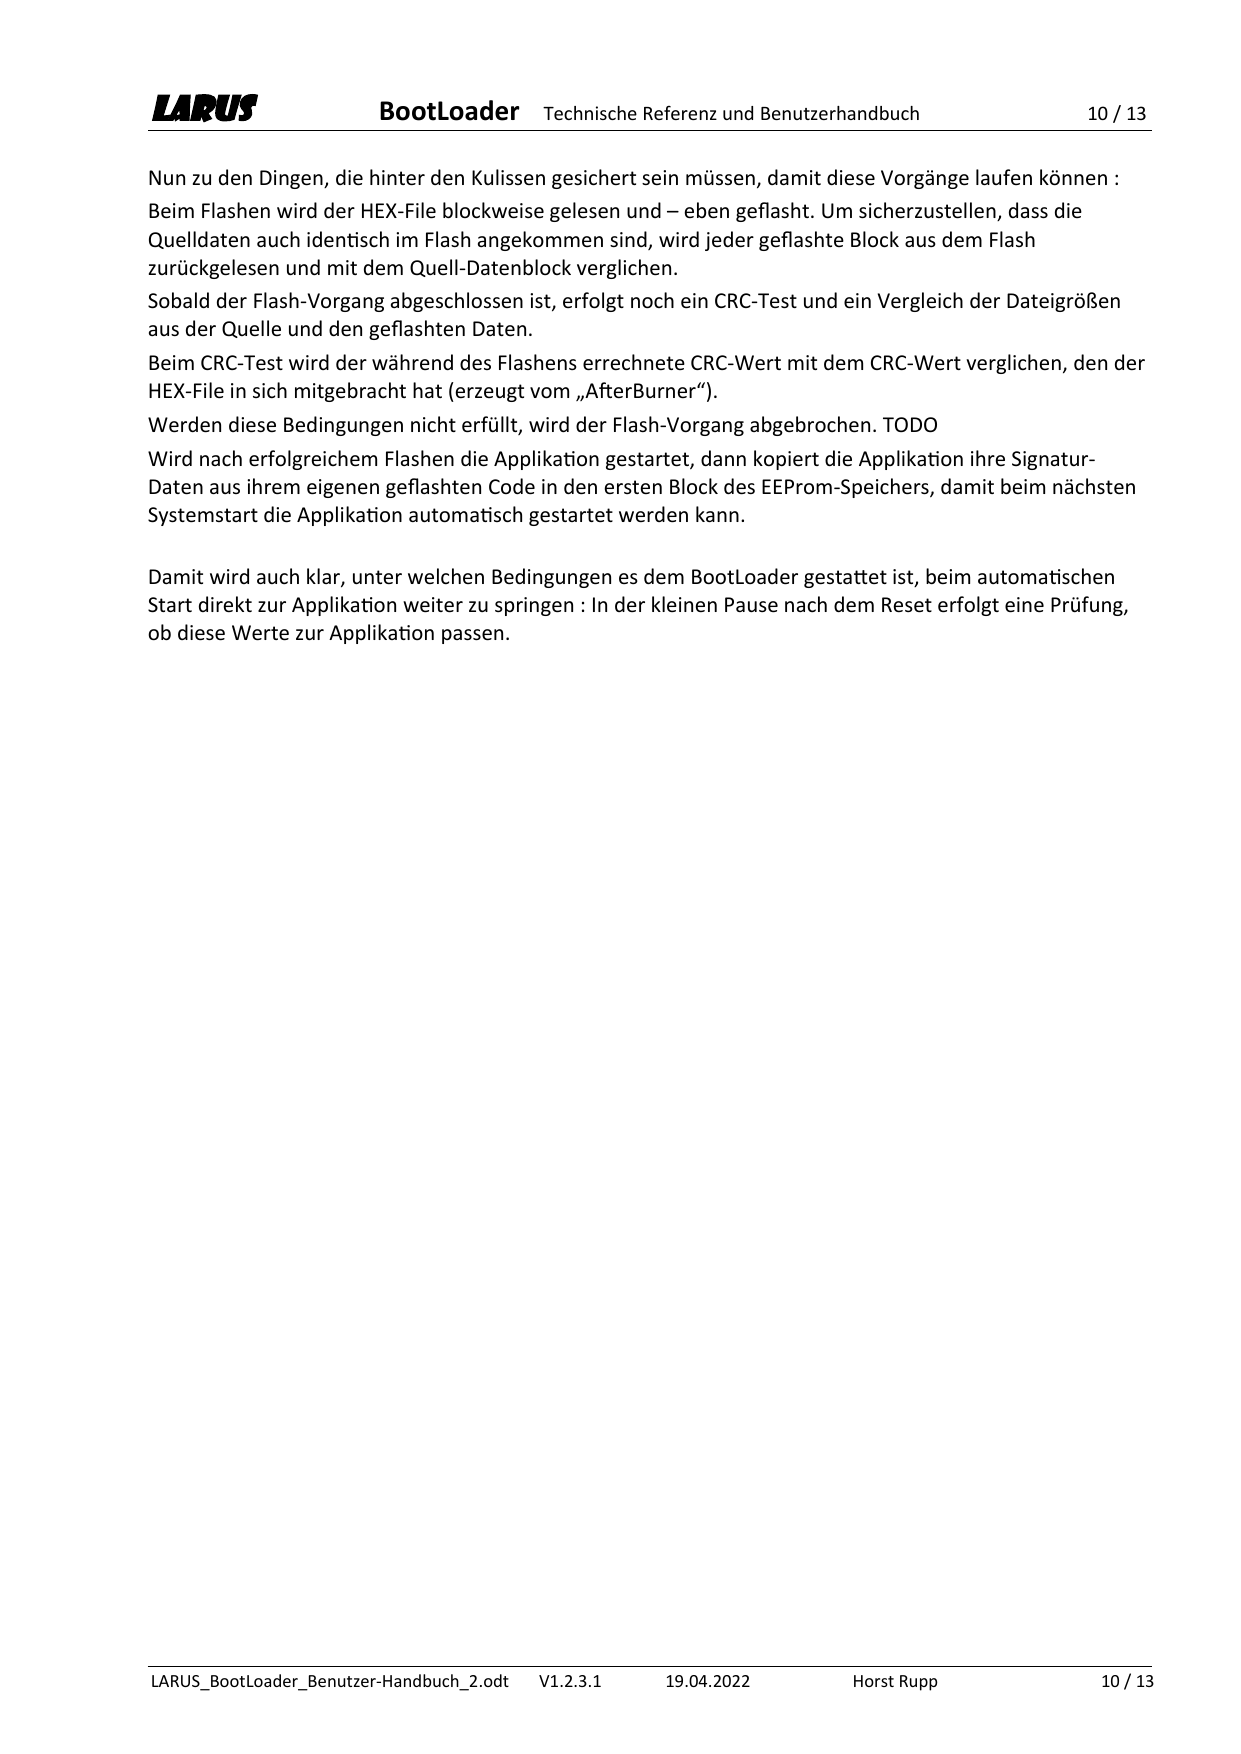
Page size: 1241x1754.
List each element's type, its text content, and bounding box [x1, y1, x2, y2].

text Wird nach erfolgreichem Flashen die Applikation gestartet, dann kopiert die Applikation ihre Signatur-Daten aus ihrem eigenen geflashten Code in den ersten Block des EEProm-Speichers, damit beim nächsten Systemstart die Applikation automatisch gestartet werden kann. [148, 444, 1152, 556]
text Beim Flashen wird der HEX-File blockweise gelesen und – eben geflasht. Um sicherzustellen, dass die Quelldaten auch identisch im Flash angekommen sind, wird jeder geflashte Block aus dem Flash zurückgelesen und mit dem Quell-Datenblock verglichen. [148, 197, 1152, 281]
text Werden diese Bedingungen nicht erfüllt, wird der Flash-Vorgang abgebrochen. TODO [148, 410, 1152, 438]
text Damit wird auch klar, unter welchen Bedingungen es dem BootLoader gestattet ist, beim automatischen Start direkt zur Applikation weiter zu springen : In der kleinen Pause nach dem Reset erfolgt eine Prüfung, ob diese Werte zur Applikation passen. [148, 562, 1152, 646]
text Nun zu den Dingen, die hinter den Kulissen gesichert sein müssen, damit diese Vorgänge laufen können : [148, 163, 1152, 191]
text Sobald der Flash-Vorgang abgeschlossen ist, erfolgt noch ein CRC-Test und ein Vergleich der Dateigrößen aus der Quelle und den geflashten Daten. [148, 287, 1152, 343]
text Beim CRC-Test wird der während des Flashens errechnete CRC-Wert mit dem CRC-Wert verglichen, den der HEX-File in sich mitgebracht hat (erzeugt vom „AfterBurner“). [148, 348, 1152, 404]
